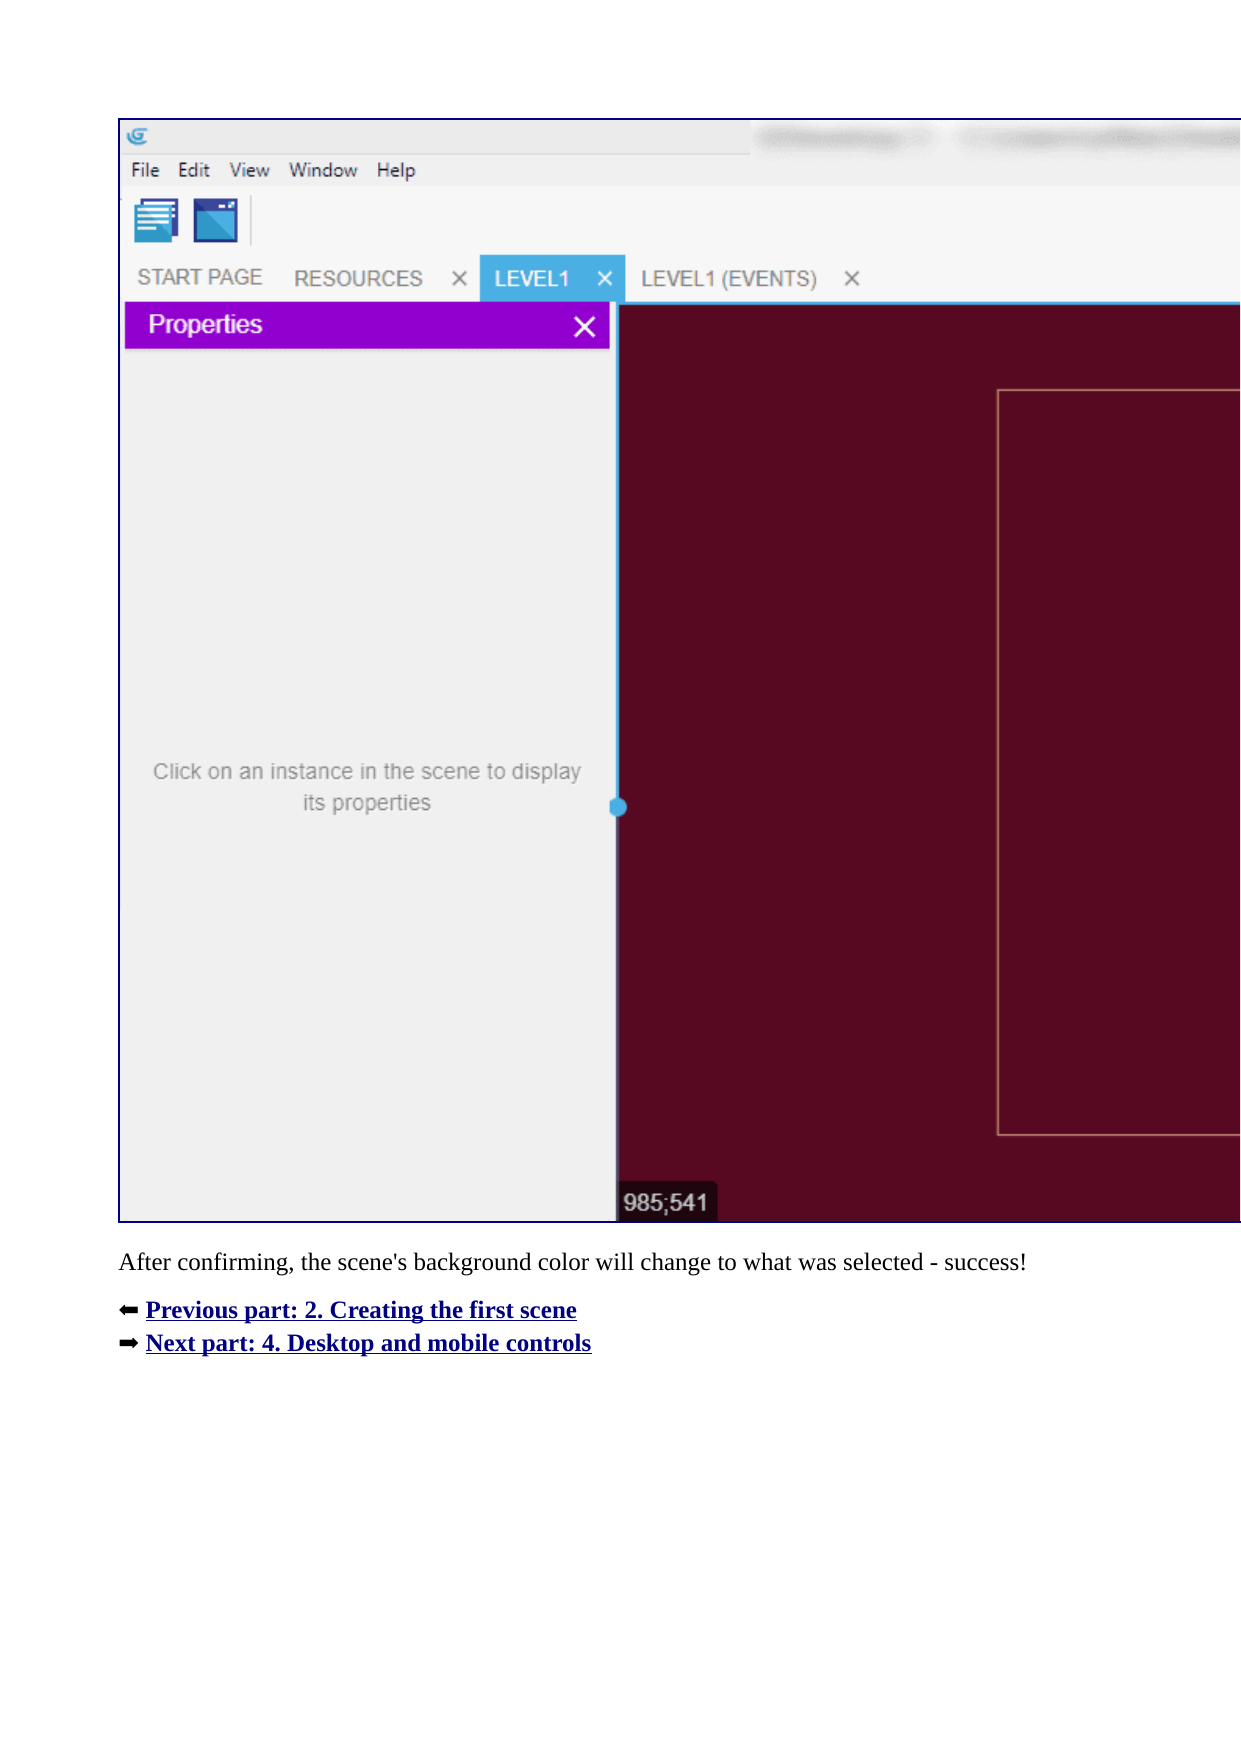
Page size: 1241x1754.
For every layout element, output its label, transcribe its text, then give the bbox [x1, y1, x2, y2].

text After confirming, the scene's background color will change to what was selected - success! [118, 1247, 1122, 1276]
picture [120, 120, 1241, 1221]
text ⬅️ Previous part: 2. Creating the first scene ➡️ Next part: 4. Desktop and mobile controls [118, 1295, 1122, 1356]
